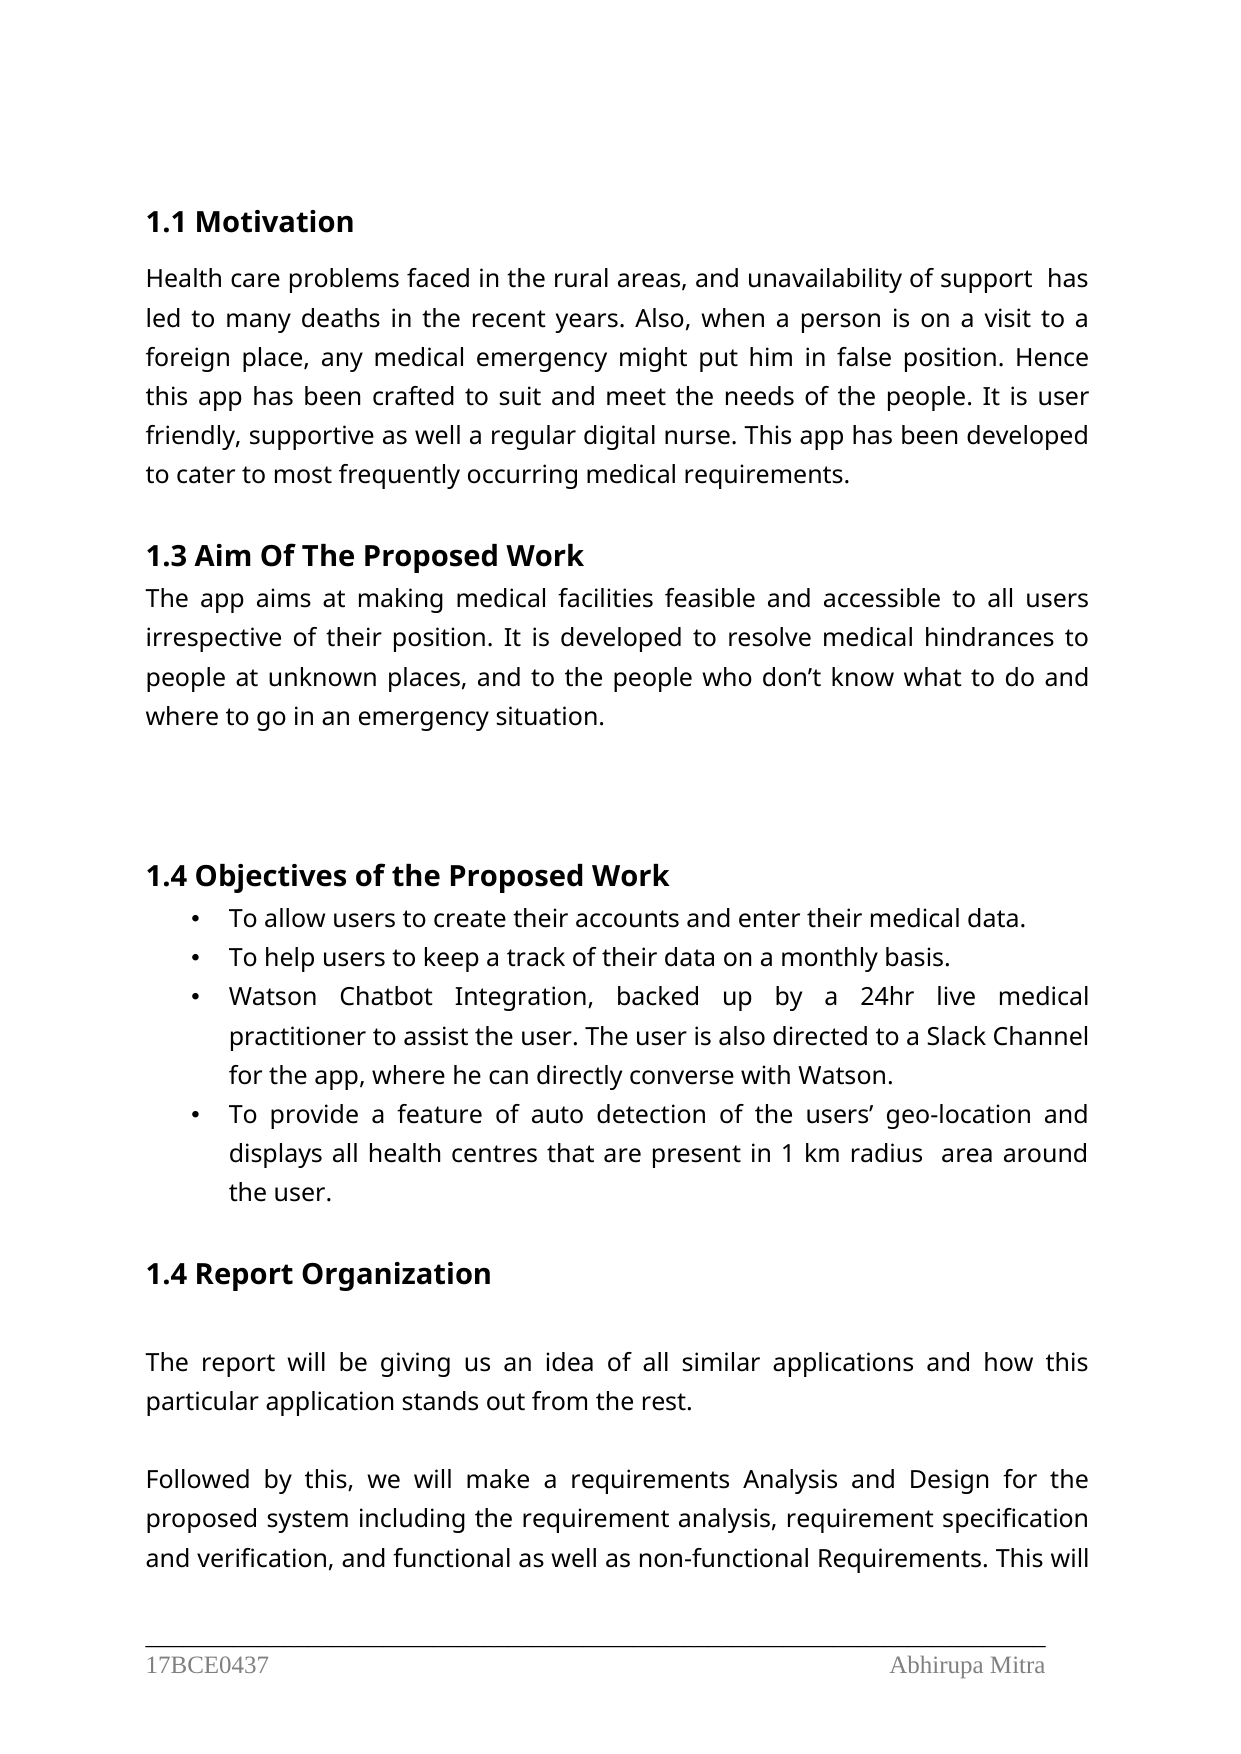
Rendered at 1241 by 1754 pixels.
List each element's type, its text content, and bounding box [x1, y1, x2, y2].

list Watson Chatbot Integration, backed up by a 24hr live medical practitioner to assist the user. The user is also directed to a Slack Channel for the app, where he can directly converse with Watson. [191, 979, 1090, 1091]
list 1.4 Objectives of the Proposed Work [145, 855, 1090, 895]
list 1.4 Report Organization [145, 1253, 1090, 1293]
list The app aims at making medical facilities feasible and accessible to all users irrespective of their position. It is developed to resolve medical hindrances to people at unknown places, and to the people who don’t know what to do and where to go in an emergency situation. [145, 581, 1090, 732]
list Health care problems faced in the rural areas, and unavailability of support has led to many deaths in the recent years. Also, when a person is on a visit to a foreign place, any medical emergency might put him in false position. Hence this app has been crafted to suit and meet the needs of the people. It is user friendly, supportive as well a regular digital nurse. This app has been developed to cater to most frequently occurring medical requirements. [145, 261, 1090, 491]
list To allow users to create their accounts and enter their medical data. [191, 901, 1090, 935]
list To help users to keep a track of their data on a monthly basis. [191, 940, 1090, 974]
list To provide a feature of auto detection of the users’ geo-location and displays all health centres that are present in 1 km radius area around the user. [191, 1097, 1090, 1209]
list Followed by this, we will make a requirements Analysis and Design for the proposed system including the requirement analysis, requirement specification and verification, and functional as well as non-functional Requirements. This will [145, 1462, 1090, 1574]
list 1.1 Motivation [145, 202, 1090, 241]
list 1.3 Aim Of The Proposed Work [145, 535, 1090, 575]
list The report will be giving us an idea of all similar applications and how this particular application stands out from the rest. [145, 1344, 1090, 1418]
